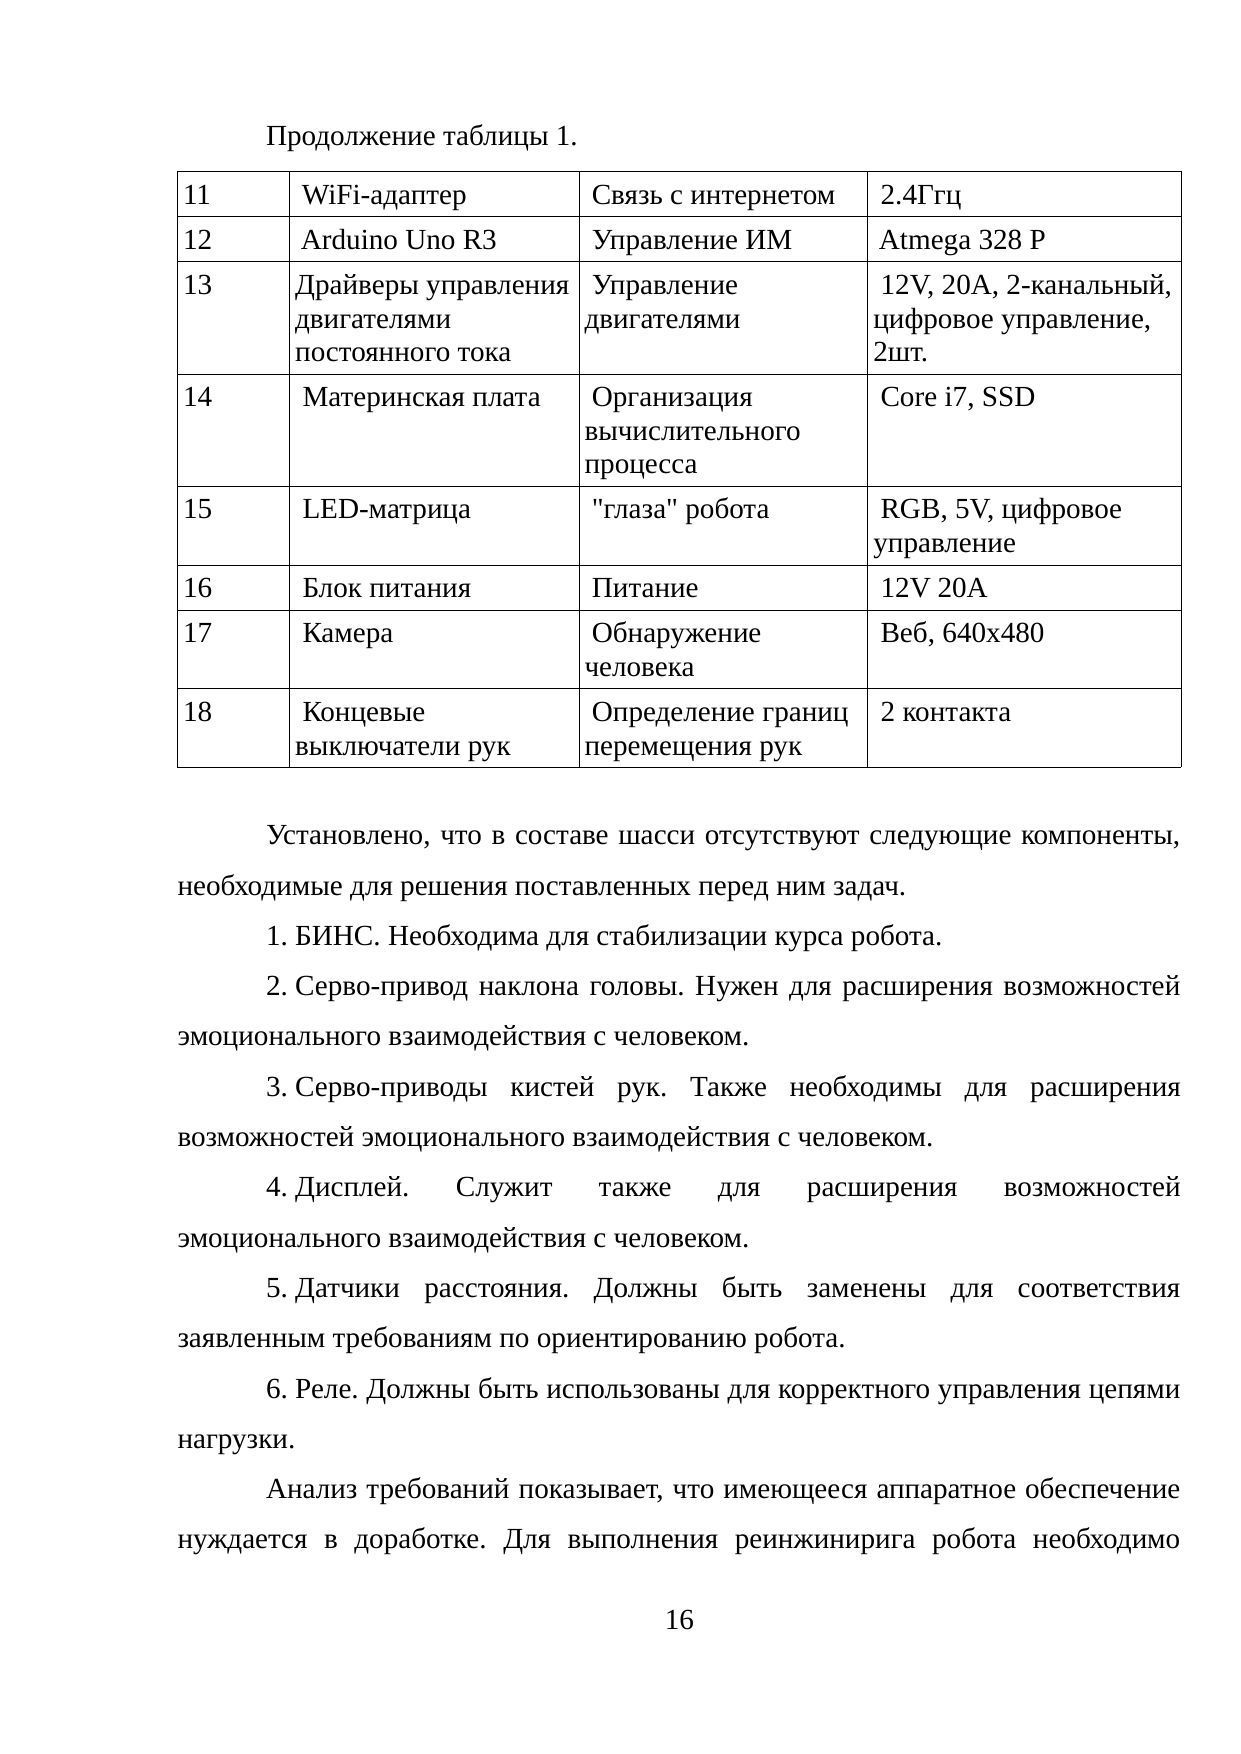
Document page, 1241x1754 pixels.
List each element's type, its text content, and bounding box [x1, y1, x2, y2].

text 2. Серво-привод наклона головы. Нужен для расширения возможностей эмоционального взаимодействия с человеком. [177, 968, 1181, 1052]
text 5. Датчики расстояния. Должны быть заменены для соответствия заявленным требованиям по ориентированию робота. [177, 1270, 1181, 1354]
table_cell Определение границ перемещения рук [580, 689, 867, 767]
table_cell Веб, 640x480 [868, 611, 1181, 688]
table_header 2.4Ггц [868, 172, 1181, 216]
table_header 11 [178, 172, 289, 216]
table_cell Организация вычислительного процесса [580, 375, 867, 486]
table_cell "глаза" робота [580, 487, 867, 564]
table_cell 18 [178, 689, 289, 767]
table_cell Концевые выключатели рук [290, 689, 579, 767]
text 4. Дисплей. Служит также для расширения возможностей эмоционального взаимодействия с человеком. [177, 1169, 1181, 1253]
table_cell 13 [178, 262, 289, 374]
table_cell Core i7, SSD [868, 375, 1181, 486]
table_cell 12V 20А [868, 566, 1181, 609]
table_cell Материнская плата [290, 375, 579, 486]
table_cell Питание [580, 566, 867, 609]
table_cell Обнаружение человека [580, 611, 867, 688]
text Анализ требований показывает, что имеющееся аппаратное обеспечение нуждается в доработке. Для выполнения реинжинирига робота необходимо [177, 1471, 1181, 1555]
text 3. Серво-приводы кистей рук. Также необходимы для расширения возможностей эмоционального взаимодействия с человеком. [177, 1069, 1181, 1153]
text Продолжение таблицы 1. [177, 118, 1181, 152]
table_cell Управление ИМ [580, 217, 867, 261]
table_cell Блок питания [290, 566, 579, 609]
table_cell RGB, 5V, цифровое управление [868, 487, 1181, 564]
text 6. Реле. Должны быть использованы для корректного управления цепями нагрузки. [177, 1371, 1181, 1454]
table_header WiFi-адаптер [290, 172, 579, 216]
text Установлено, что в составе шасси отсутствуют следующие компоненты, необходимые для решения поставленных перед ним задач. [177, 817, 1181, 901]
table_cell Драйверы управления двигателями постоянного тока [290, 262, 579, 374]
table_cell Камера [290, 611, 579, 688]
table_cell 2 контакта [868, 689, 1181, 767]
table_cell 12V, 20А, 2-канальный, цифровое управление, 2шт. [868, 262, 1181, 374]
text 1. БИНС. Необходима для стабилизации курса робота. [177, 918, 1181, 951]
table_cell 14 [178, 375, 289, 486]
table_header Связь с интернетом [580, 172, 867, 216]
table_cell 12 [178, 217, 289, 261]
table_cell 15 [178, 487, 289, 564]
table_cell Atmega 328 P [868, 217, 1181, 261]
table_cell LED-матрица [290, 487, 579, 564]
table_cell 16 [178, 566, 289, 609]
table_cell Управление двигателями [580, 262, 867, 374]
table_cell 17 [178, 611, 289, 688]
table_cell Arduino Uno R3 [290, 217, 579, 261]
